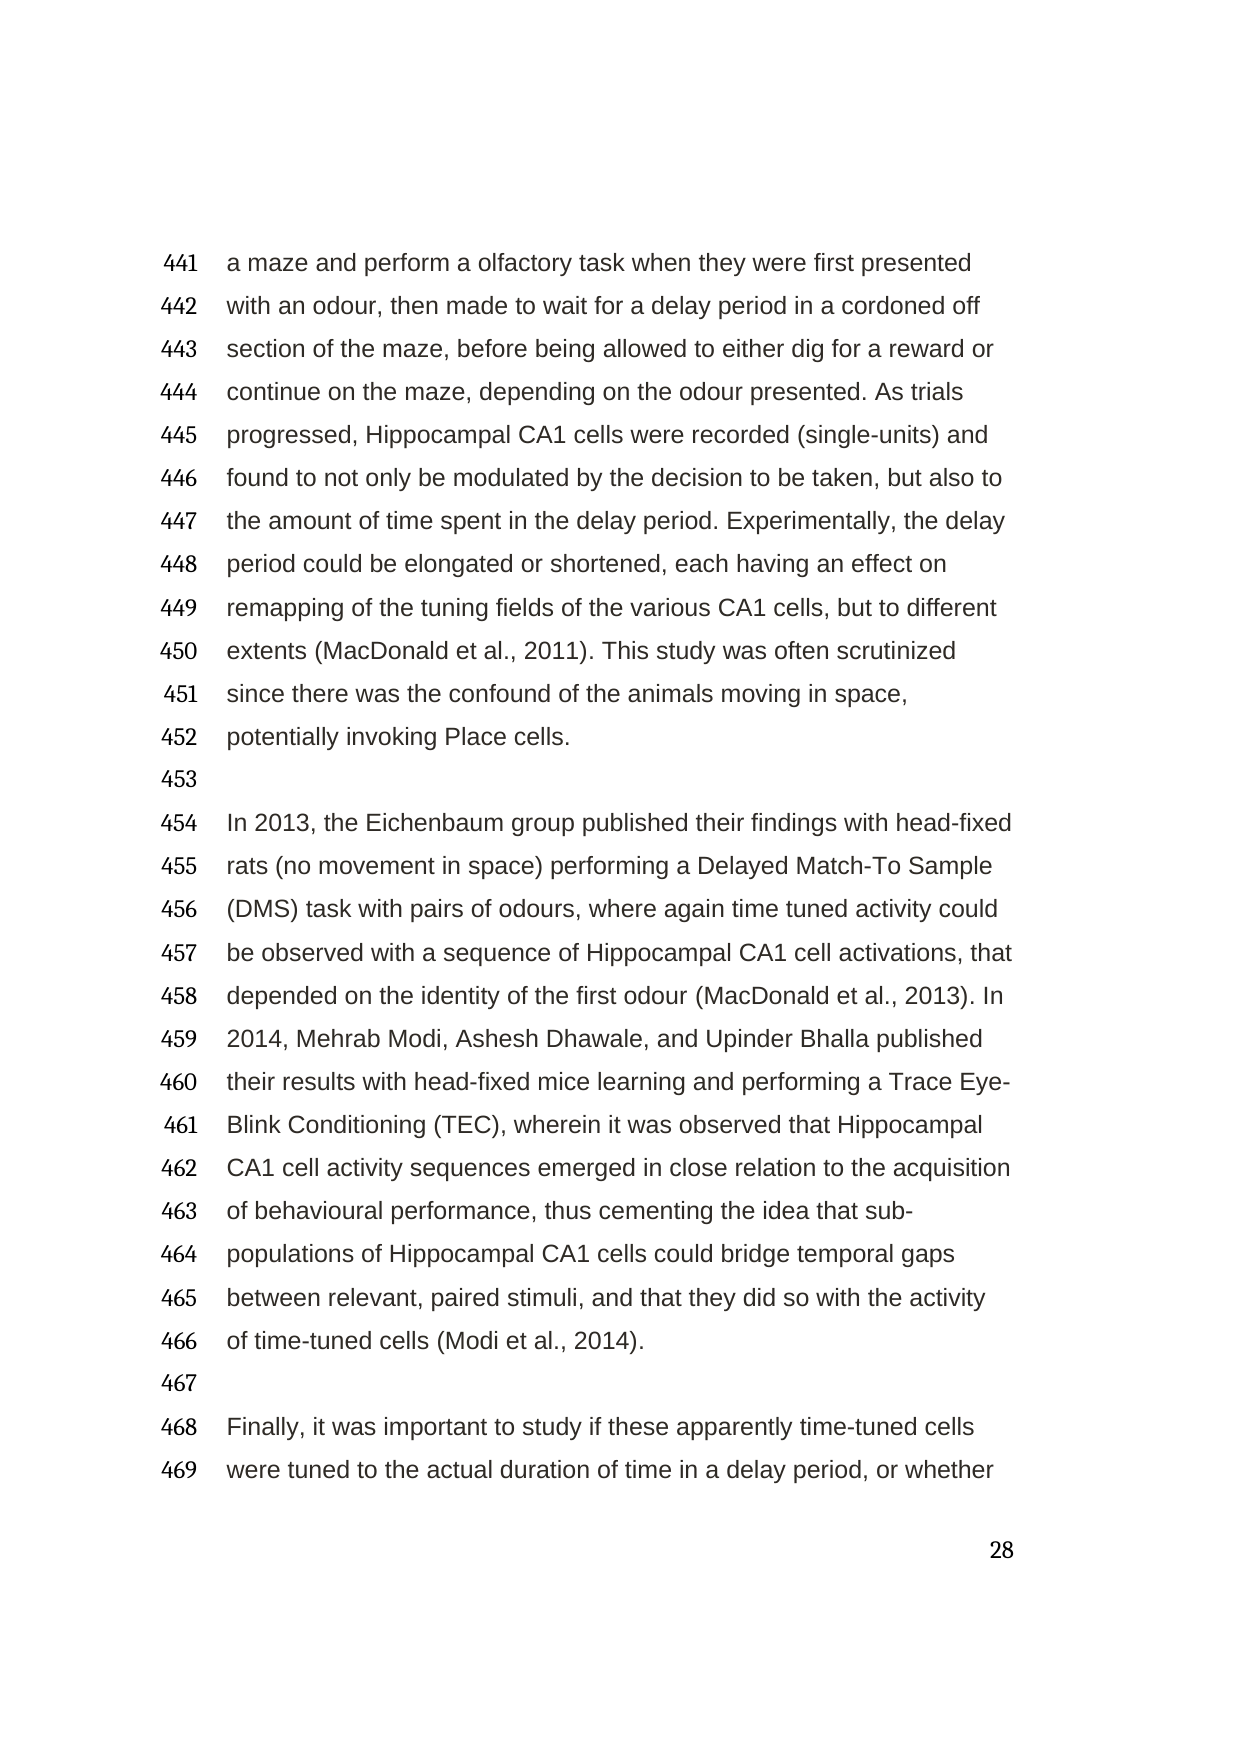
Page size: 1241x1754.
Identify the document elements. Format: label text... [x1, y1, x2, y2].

text Finally, it was important to study if these apparently time-tuned cells were tuned to the actual duration of time in a delay period, or whether [226, 1412, 1014, 1484]
text a maze and perform a olfactory task when they were first presented with an odour, then made to wait for a delay period in a cordoned off section of the maze, before being allowed to either dig for a reward or continue on the maze, depending on the odour presented. As trials progressed, Hippocampal CA1 cells were recorded (single-units) and found to not only be modulated by the decision to be taken, but also to the amount of time spent in the delay period. Experimentally, the delay period could be elongated or shortened, each having an effect on remapping of the tuning fields of the various CA1 cells, but to different extents (MacDonald et al., 2011)⁠. This study was often scrutinized since there was the confound of the animals moving in space, potentially invoking Place cells. [226, 248, 1014, 751]
text In 2013, the Eichenbaum group published their findings with head-fixed rats (no movement in space) performing a Delayed Match-To Sample (DMS) task with pairs of odours, where again time tuned activity could be observed with a sequence of Hippocampal CA1 cell activations, that depended on the identity of the first odour (MacDonald et al., 2013)⁠. In 2014, Mehrab Modi, Ashesh Dhawale, and Upinder Bhalla published their results with head-fixed mice learning and performing a Trace Eye-Blink Conditioning (TEC), wherein it was observed that Hippocampal CA1 cell activity sequences emerged in close relation to the acquisition of behavioural performance, thus cementing the idea that sub-populations of Hippocampal CA1 cells could bridge temporal gaps between relevant, paired stimuli, and that they did so with the activity of time-tuned cells (Modi et al., 2014). [226, 808, 1014, 1354]
